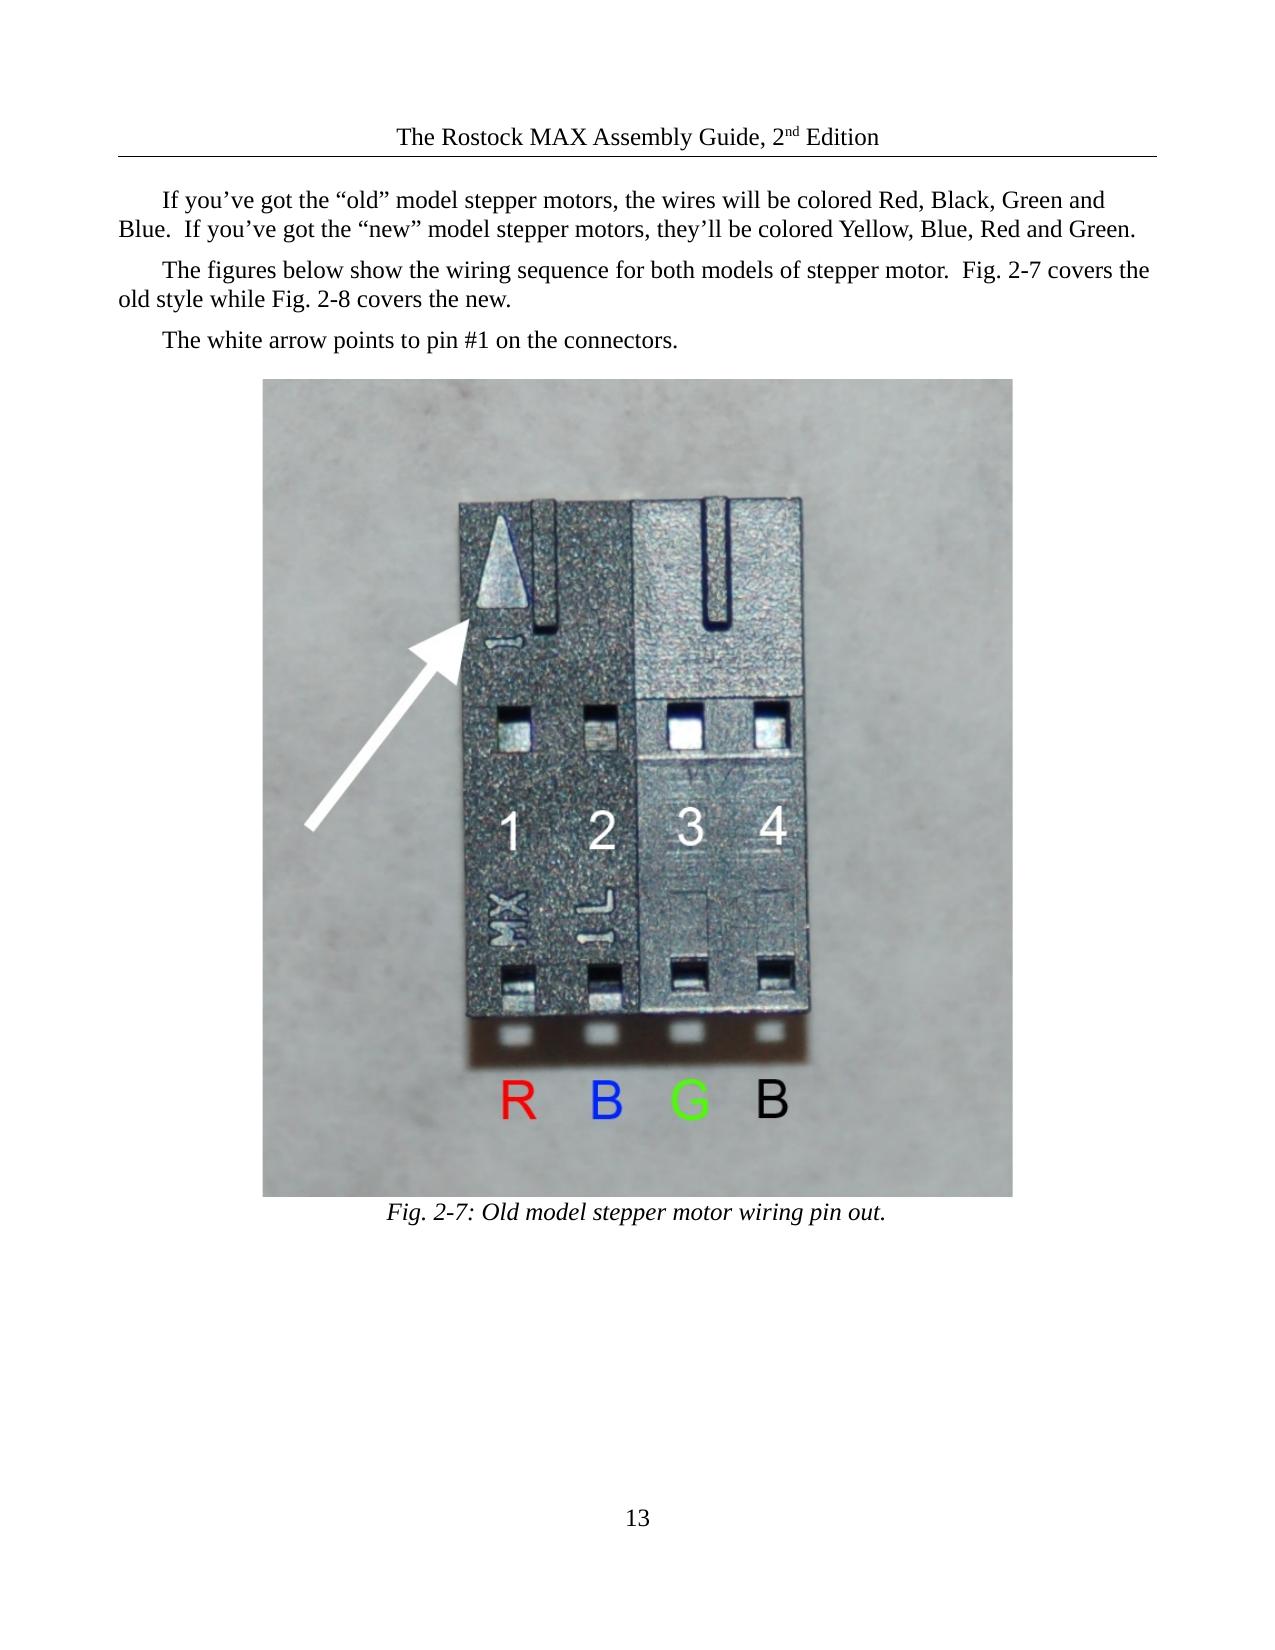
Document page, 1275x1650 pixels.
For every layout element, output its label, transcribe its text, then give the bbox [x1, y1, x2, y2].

text If you’ve got the “old” model stepper motors, the wires will be colored Red, Black, Green and Blue. If you’ve got the “new” model stepper motors, they’ll be colored Yellow, Blue, Red and Green. [118, 185, 1157, 243]
picture [262, 379, 1013, 1197]
text The figures below show the wiring sequence for both models of stepper motor. Fig. 2-7 covers the old style while Fig. 2-8 covers the new. [118, 255, 1157, 313]
text Fig. 2-7: Old model stepper motor wiring pin out. [262, 1197, 1012, 1225]
text The white arrow points to pin #1 on the connectors. [118, 325, 1157, 354]
